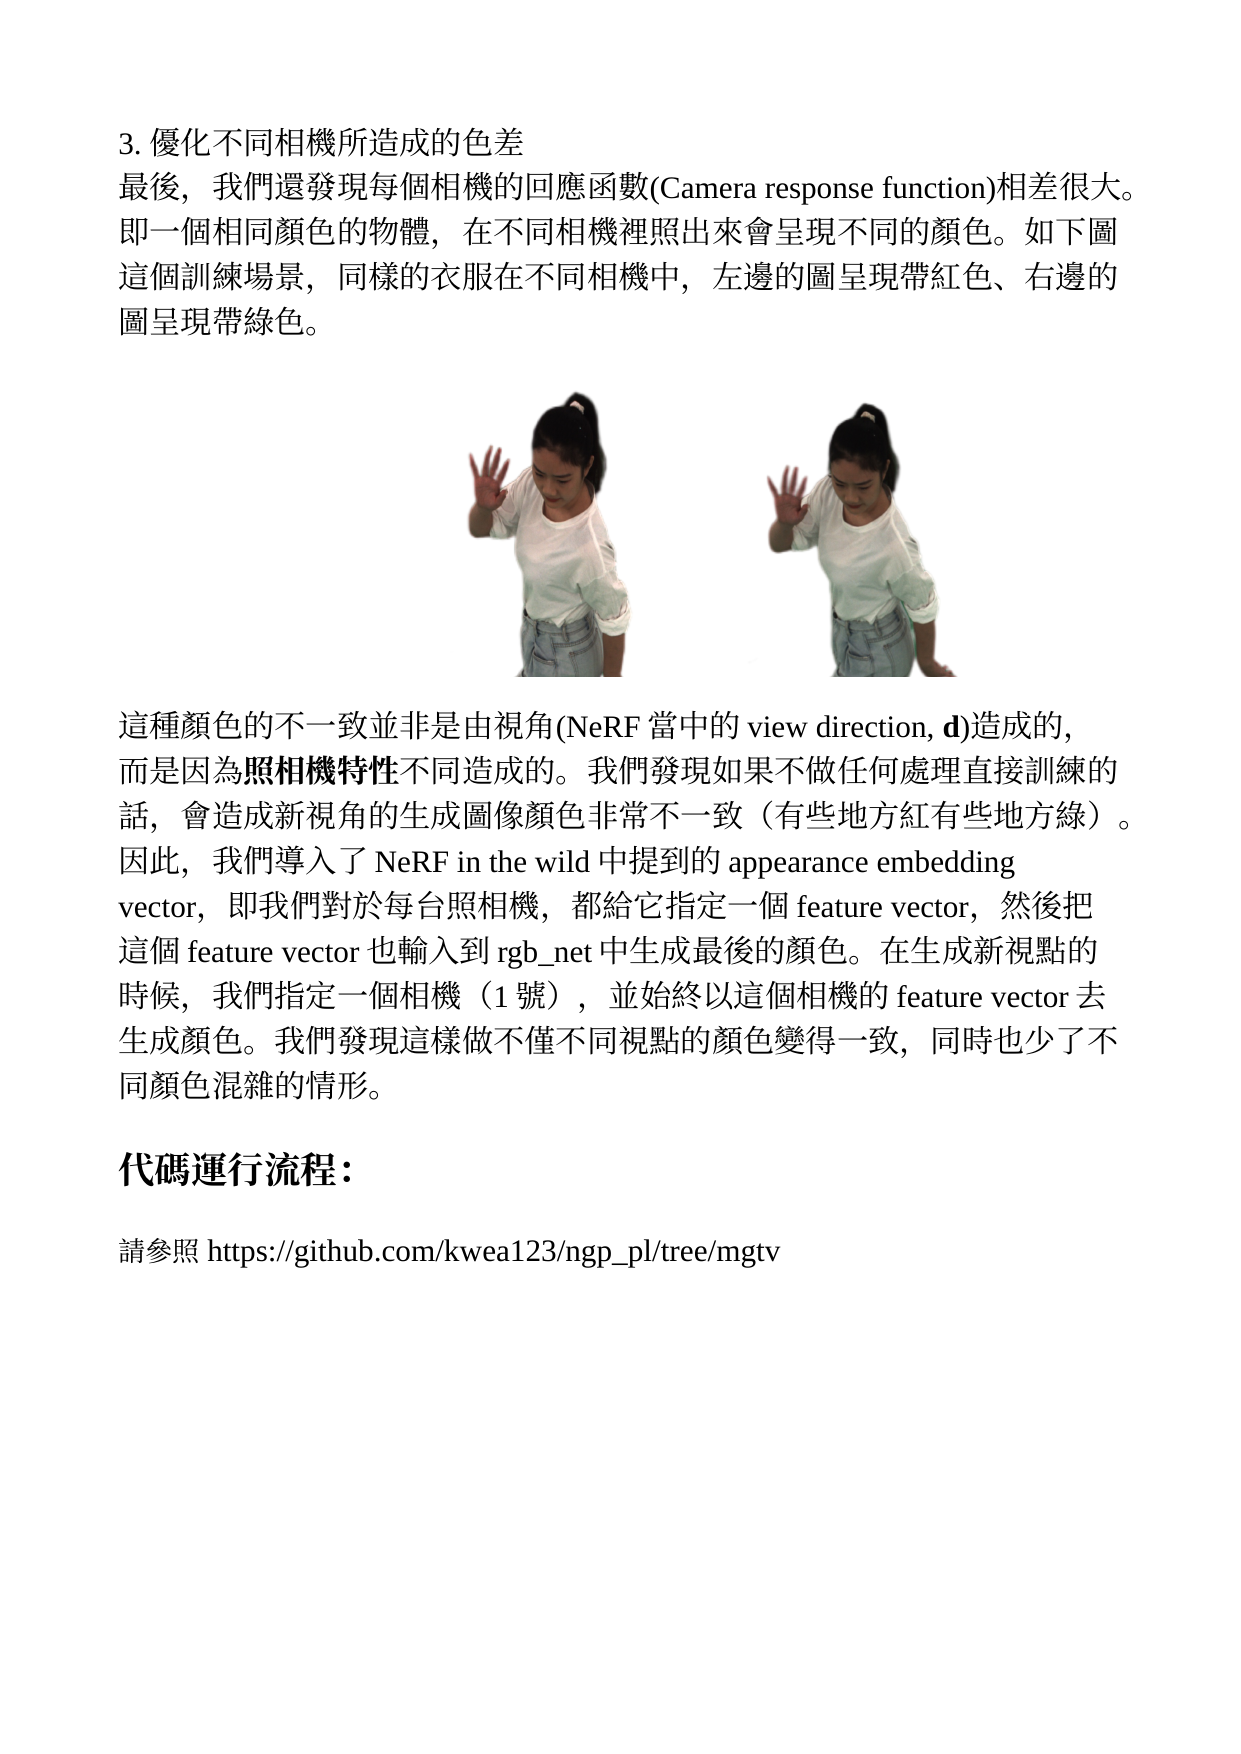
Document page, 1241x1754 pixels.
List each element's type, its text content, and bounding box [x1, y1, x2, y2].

text 最後，我們還發現每個相機的回應函數(Camera response function)相差很大。即一個相同顏色的物體，在不同相機裡照出來會呈現不同的顏色。如下圖這個訓練場景，同樣的衣服在不同相機中，左邊的圖呈現帶紅色、右邊的圖呈現帶綠色。 [118, 163, 1122, 343]
picture [755, 362, 866, 576]
text 這種顏色的不一致並非是由視角(NeRF當中的view direction, d)造成的，而是因為照相機特性不同造成的。我們發現如果不做任何處理直接訓練的話，會造成新視角的生成圖像顏色非常不一致（有些地方紅有些地方綠）。 [118, 702, 1122, 837]
text 請參照 https://github.com/kwea123/ngp_pl/tree/mgtv [118, 1230, 1122, 1269]
picture [482, 365, 577, 513]
text 3. 優化不同相機所造成的色差 [118, 118, 1122, 163]
text 代碼運行流程： [118, 1142, 1122, 1194]
text 因此，我們導入了NeRF in the wild中提到的appearance embedding vector，即我們對於每台照相機，都給它指定一個feature vector，然後把這個feature vector也輸入到rgb_net中生成最後的顏色。在生成新視點的時候，我們指定一個相機（1號），並始終以這個相機的feature vector去生成顏色。我們發現這樣做不僅不同視點的顏色變得一致，同時也少了不同顏色混雜的情形。 [118, 837, 1122, 1106]
